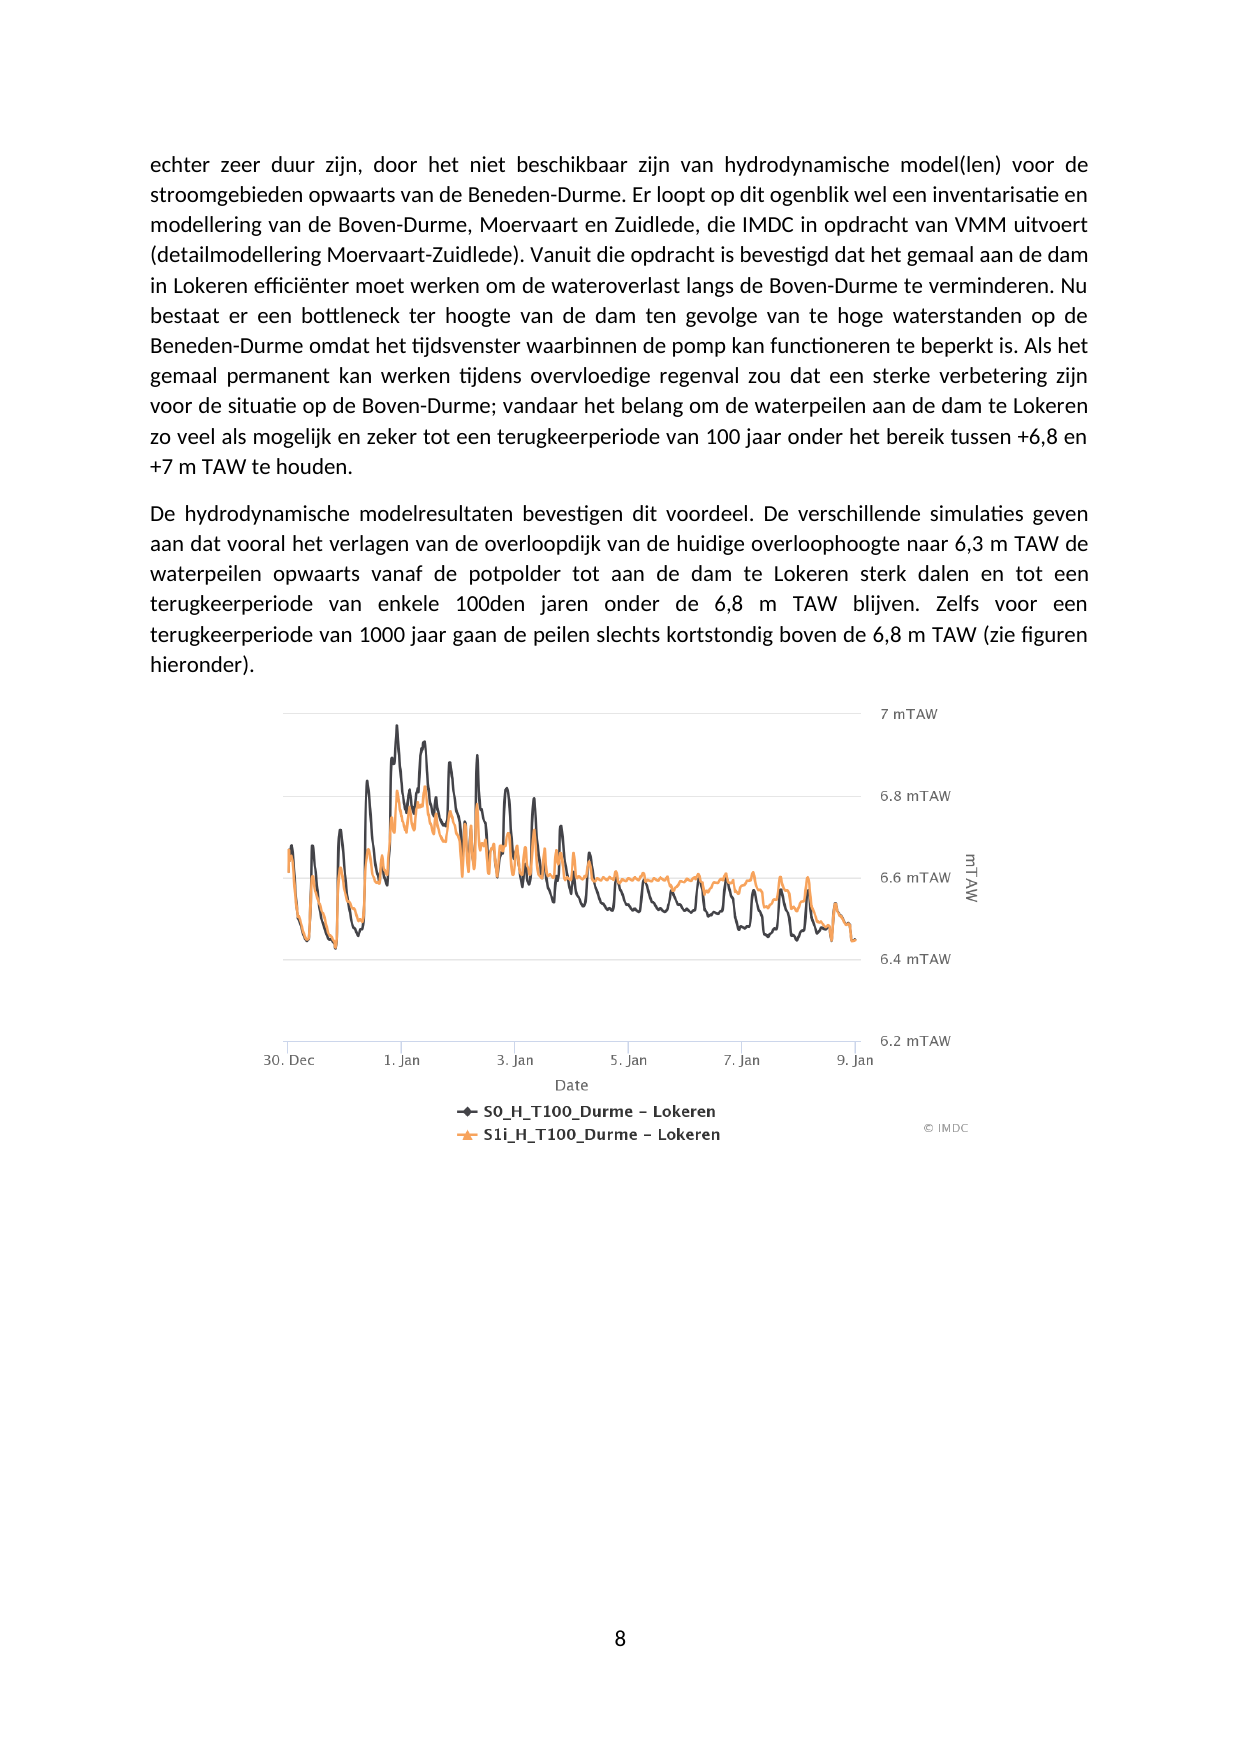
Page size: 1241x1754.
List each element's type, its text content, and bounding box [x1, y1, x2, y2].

text echter zeer duur zijn, door het niet beschikbaar zijn van hydrodynamische model(len) voor de stroomgebieden opwaarts van de Beneden-Durme. Er loopt op dit ogenblik wel een inventarisatie en modellering van de Boven-Durme, Moervaart en Zuidlede, die IMDC in opdracht van VMM uitvoert (detailmodellering Moervaart-Zuidlede). Vanuit die opdracht is bevestigd dat het gemaal aan de dam in Lokeren efficiënter moet werken om de wateroverlast langs de Boven-Durme te verminderen. Nu bestaat er een bottleneck ter hoogte van de dam ten gevolge van te hoge waterstanden op de Beneden-Durme omdat het tijdsvenster waarbinnen de pomp kan functioneren te beperkt is. Als het gemaal permanent kan werken tijdens overvloedige regenval zou dat een sterke verbetering zijn voor de situatie op de Boven-Durme; vandaar het belang om de waterpeilen aan de dam te Lokeren zo veel als mogelijk en zeker tot een terugkeerperiode van 100 jaar onder het bereik tussen +6,8 en +7 m TAW te houden. [150, 150, 1090, 480]
text De hydrodynamische modelresultaten bevestigen dit voordeel. De verschillende simulaties geven aan dat vooral het verlagen van de overloopdijk van de huidige overloophoogte naar 6,3 m TAW de waterpeilen opwaarts vanaf de potpolder tot aan de dam te Lokeren sterk dalen en tot een terugkeerperiode van enkele 100den jaren onder de 6,8 m TAW blijven. Zelfs voor een terugkeerperiode van 1000 jaar gaan de peilen slechts kortstondig boven de 6,8 m TAW (zie figuren hieronder). [150, 499, 1090, 678]
